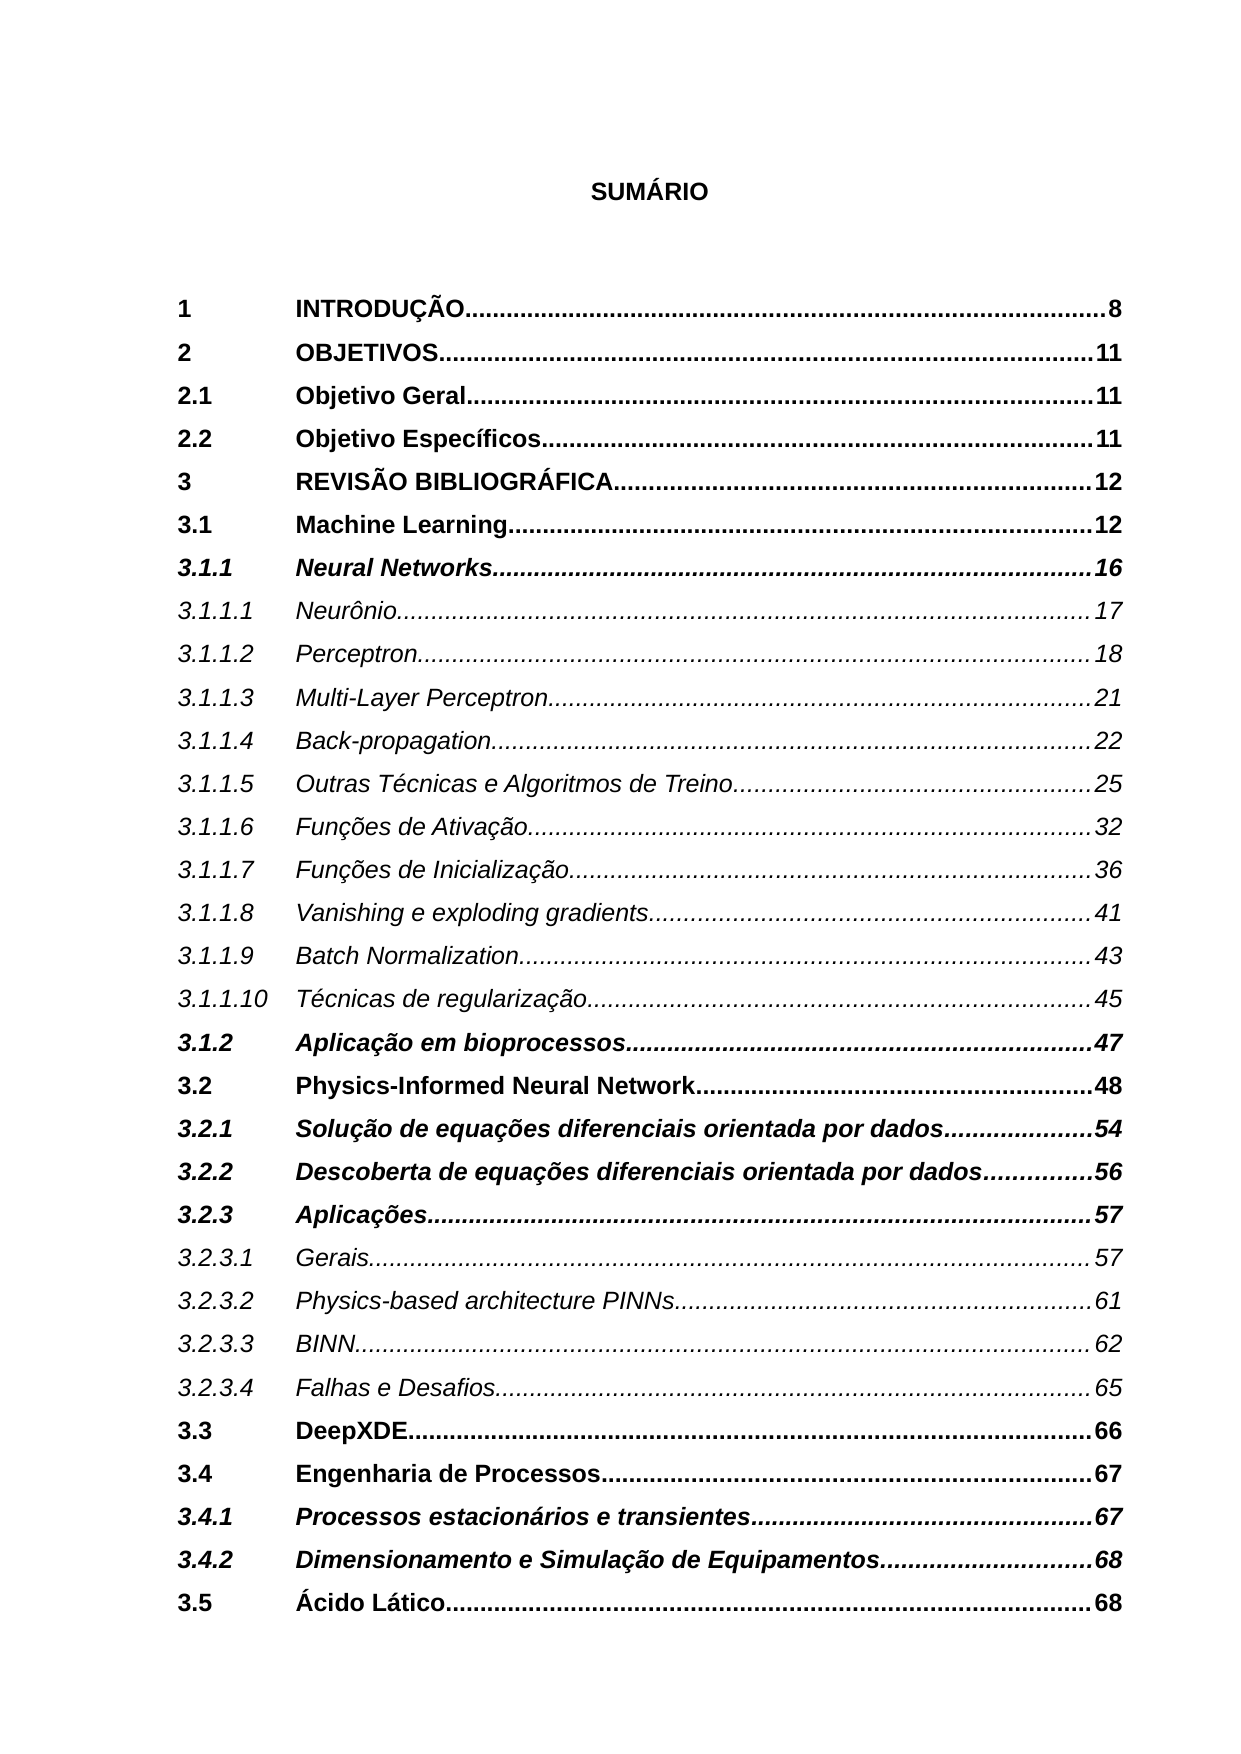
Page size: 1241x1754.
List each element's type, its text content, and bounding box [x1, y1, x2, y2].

text 3.2 Physics-Informed Neural Network 48 [177, 1071, 1122, 1099]
text 3.1.1.7 Funções de Inicialização 36 [177, 855, 1122, 884]
text 3.1.1.6 Funções de Ativação 32 [177, 812, 1122, 841]
text 3.1.1.10 Técnicas de regularização 45 [177, 984, 1122, 1013]
text 3.1.1.8 Vanishing e exploding gradients 41 [177, 898, 1122, 927]
text 2.1 Objetivo Geral 11 [177, 381, 1122, 409]
text 3.1.1.4 Back-propagation 22 [177, 726, 1122, 754]
text 3.1.1.1 Neurônio 17 [177, 596, 1122, 625]
text 3.1.2 Aplicação em bioprocessos 47 [177, 1028, 1122, 1056]
text 3.4.1 Processos estacionários e transientes 67 [177, 1502, 1122, 1531]
text 3.2.3.1 Gerais 57 [177, 1243, 1122, 1272]
text 1 Introdução 8 [177, 294, 1122, 323]
text 3.2.3.3 BINN 62 [177, 1329, 1122, 1358]
text 3.2.2 Descoberta de equações diferenciais orientada por dados 56 [177, 1157, 1122, 1186]
subtitle Sumário [177, 177, 1122, 206]
text 3.4 Engenharia de Processos 67 [177, 1459, 1122, 1488]
text 3.1.1.9 Batch Normalization 43 [177, 941, 1122, 970]
text 3.2.3 Aplicações 57 [177, 1200, 1122, 1229]
text 3.1.1 Neural Networks 16 [177, 553, 1122, 582]
text 3.2.3.4 Falhas e Desafios 65 [177, 1373, 1122, 1401]
text 3.2.1 Solução de equações diferenciais orientada por dados 54 [177, 1114, 1122, 1143]
text 3 Revisão Bibliográfica 12 [177, 467, 1122, 496]
text 3.5 Ácido Lático 68 [177, 1588, 1122, 1617]
text 3.3 DeepXDE 66 [177, 1416, 1122, 1444]
text 3.1 Machine Learning 12 [177, 510, 1122, 539]
text 3.4.2 Dimensionamento e Simulação de Equipamentos 68 [177, 1545, 1122, 1574]
text 3.1.1.2 Perceptron 18 [177, 639, 1122, 668]
text 3.2.3.2 Physics-based architecture PINNs 61 [177, 1286, 1122, 1315]
text 2 Objetivos 11 [177, 338, 1122, 366]
text 2.2 Objetivo Específicos 11 [177, 424, 1122, 453]
text 3.1.1.5 Outras Técnicas e Algoritmos de Treino 25 [177, 769, 1122, 798]
text 3.1.1.3 Multi-Layer Perceptron 21 [177, 683, 1122, 711]
